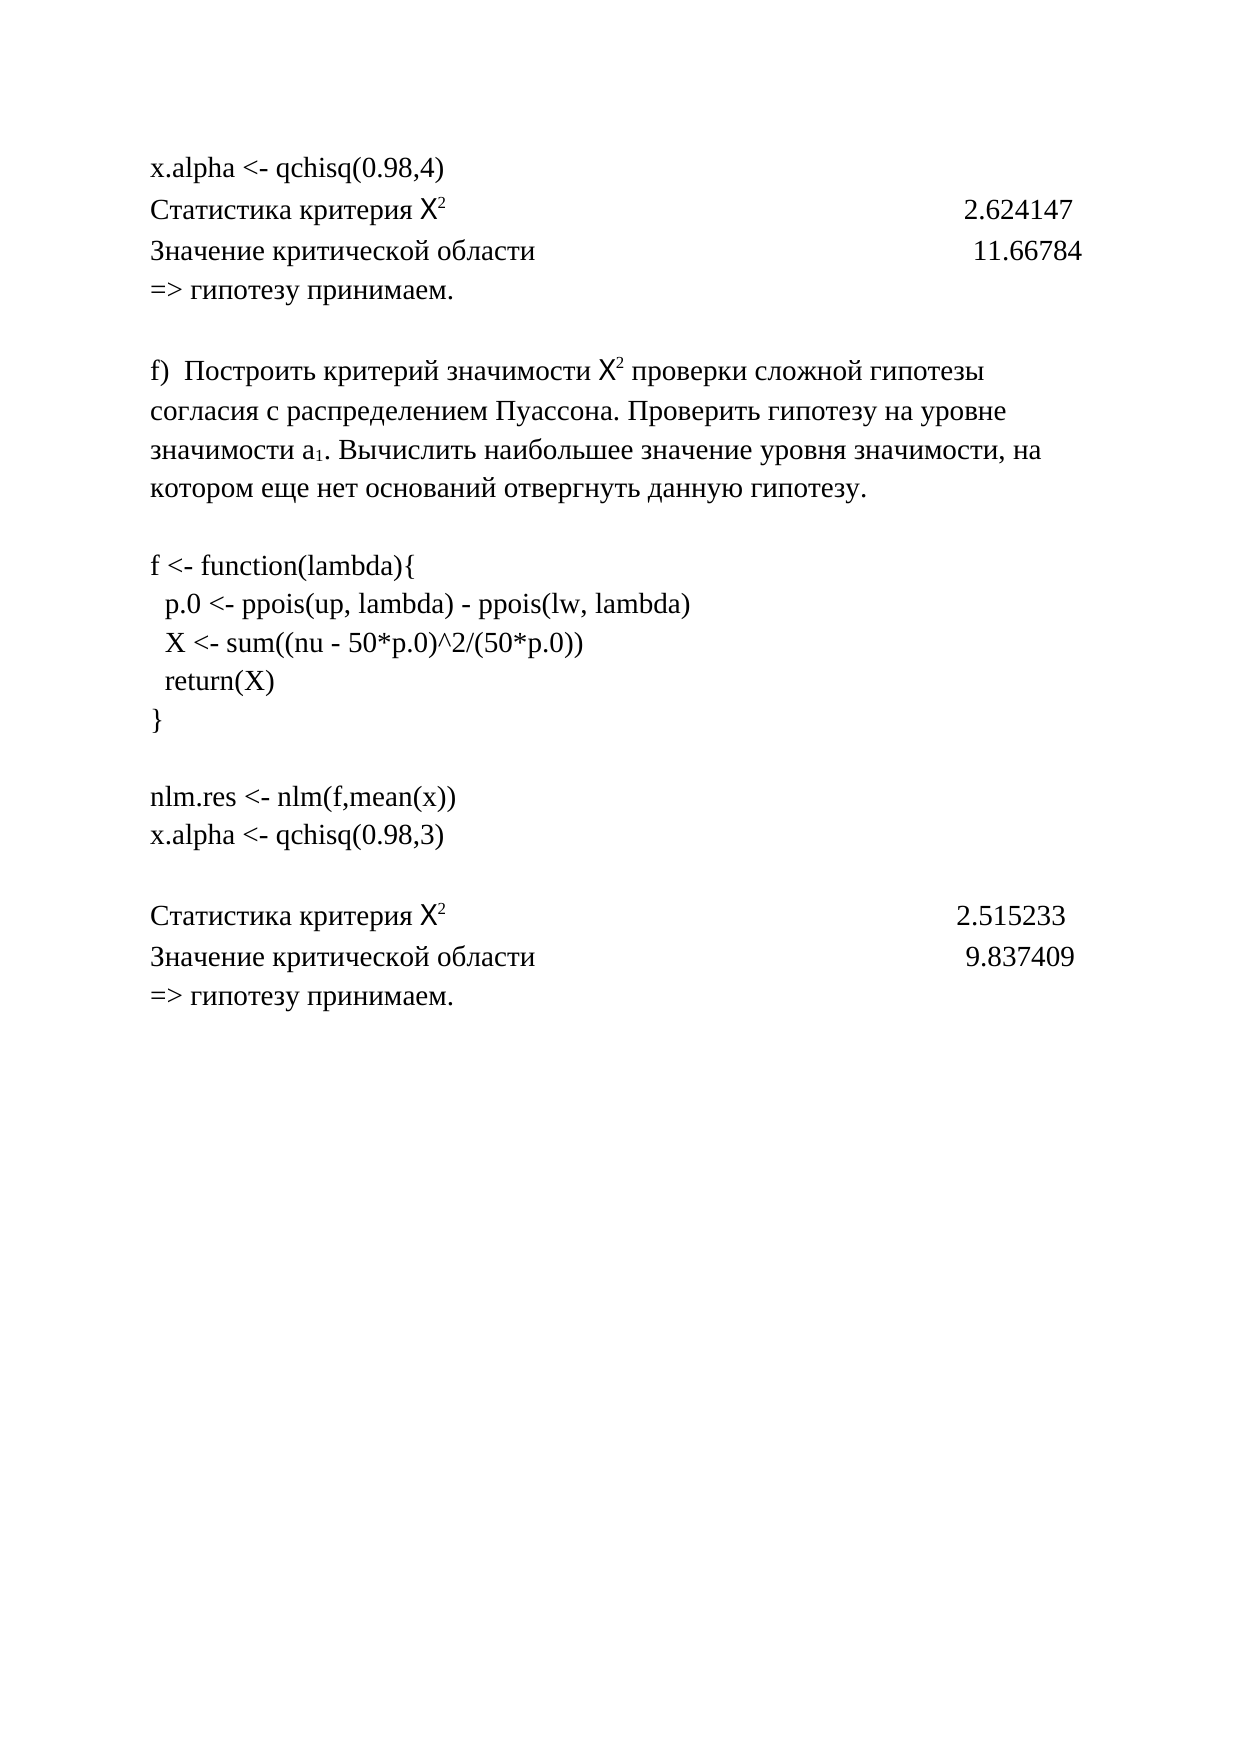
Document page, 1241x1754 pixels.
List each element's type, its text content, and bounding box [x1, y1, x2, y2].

text } [150, 702, 1090, 735]
text X <- sum((nu - 50*p.0)^2/(50*p.0)) [150, 625, 1090, 658]
text f <- function(lambda){ [150, 548, 1090, 581]
text Статистика критерия X2 2.624147 Значение критической области 11.66784 => гипотезу принимаем. [150, 188, 1090, 305]
text x.alpha <- qchisq(0.98,3) [150, 817, 1090, 851]
text nlm.res <- nlm(f,mean(x)) [150, 779, 1090, 812]
text return(X) [150, 663, 1090, 697]
text f) Построить критерий значимости X2 проверки сложной гипотезы согласия с распределением Пуассона. Проверить гипотезу на уровне значимости а1. Вычислить наибольшее значение уровня значимости, на котором еще нет оснований отвергнуть данную гипотезу. [150, 349, 1090, 504]
text p.0 <- ppois(up, lambda) - ppois(lw, lambda) [150, 586, 1090, 620]
text x.alpha <- qchisq(0.98,4) [150, 150, 1090, 183]
text Статистика критерия X2 2.515233 Значение критической области 9.837409 => гипотезу принимаем. [150, 894, 1090, 1011]
